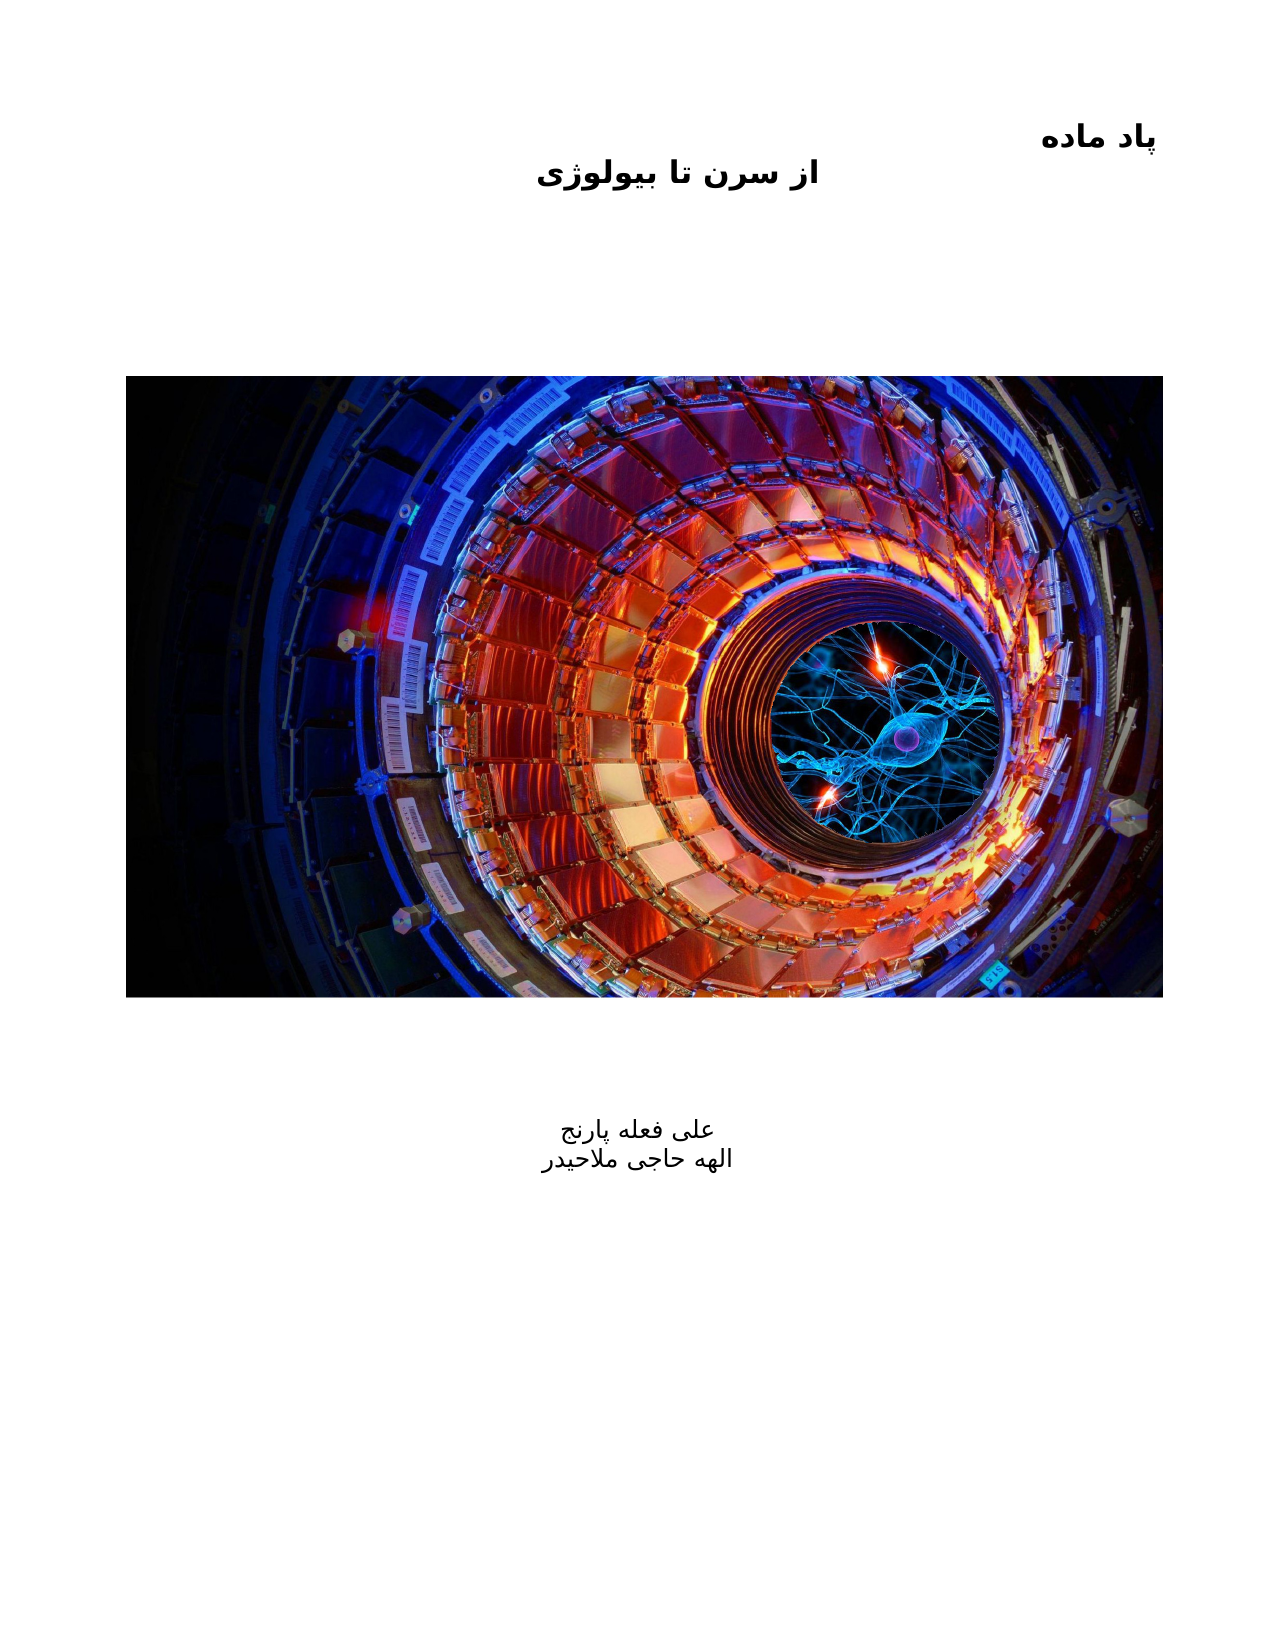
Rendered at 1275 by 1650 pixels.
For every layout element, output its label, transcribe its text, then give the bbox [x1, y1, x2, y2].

text از سرن تا بیولوژی [118, 154, 1157, 191]
text پاد ماده [118, 118, 1157, 154]
picture [126, 376, 1165, 1000]
text علی فعله پارنج [118, 1115, 1157, 1144]
text الهه حاجی ملاحیدر [118, 1144, 1157, 1173]
